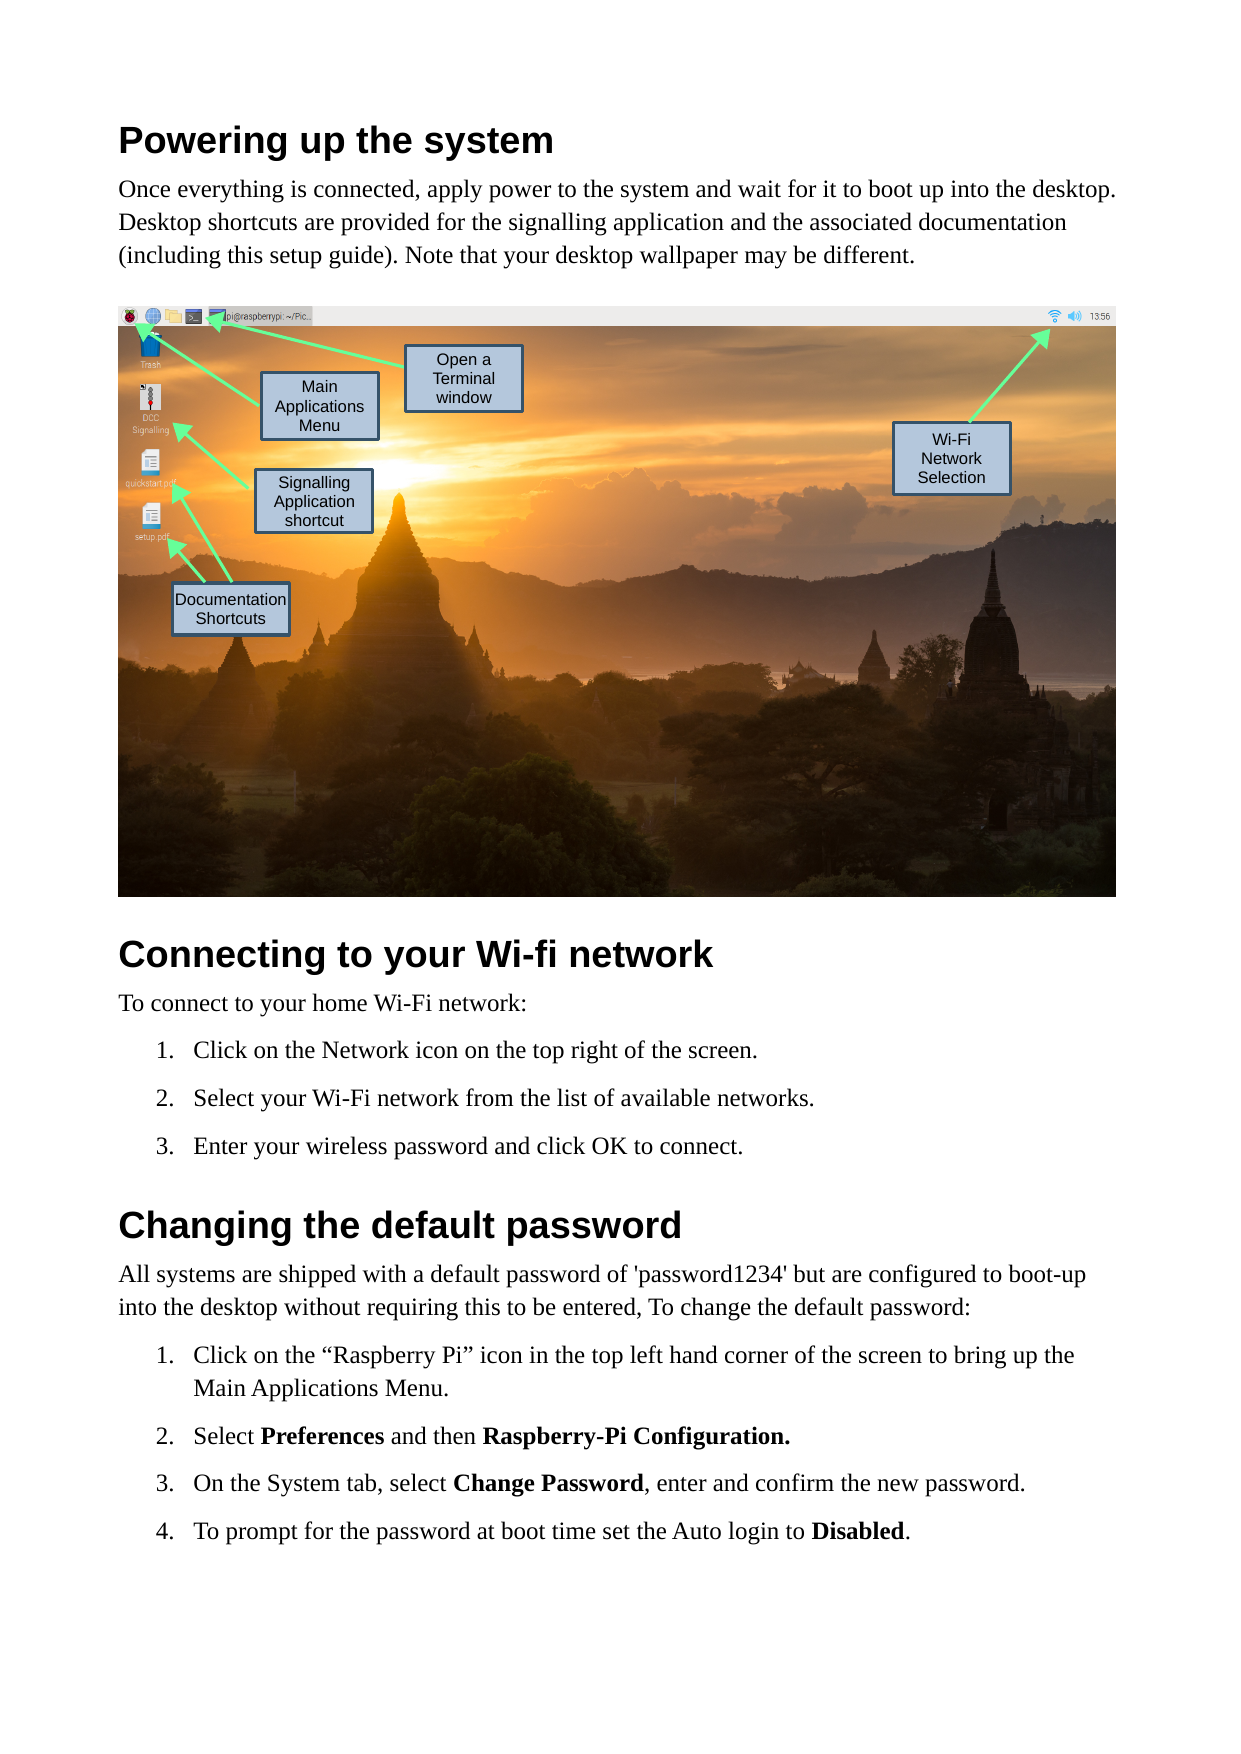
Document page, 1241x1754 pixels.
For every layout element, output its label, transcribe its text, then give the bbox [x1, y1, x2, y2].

subtitle Powering up the system [118, 118, 1122, 162]
list On the System tab, select Change Password, enter and confirm the new password. [156, 1468, 1122, 1497]
subtitle Connecting to your Wi-fi network [118, 932, 1122, 975]
text All systems are shipped with a default password of 'password1234' but are configured to boot-up into the desktop without requiring this to be entered, To change the default password: [118, 1259, 1122, 1321]
text To connect to your home Wi-Fi network: [118, 988, 1122, 1017]
text Once everything is connected, apply power to the system and wait for it to boot up into the desktop. Desktop shortcuts are provided for the signalling application and the associated documentation (including this setup guide). Note that your desktop wallpaper may be different. [118, 174, 1122, 269]
list Select Preferences and then Raspberry-Pi Configuration. [156, 1421, 1122, 1449]
list To prompt for the password at boot time set the Auto login to Disabled. [156, 1516, 1122, 1545]
list Click on the “Raspberry Pi” icon in the top left hand corner of the screen to bring up the Main Applications Menu. [156, 1340, 1122, 1402]
list Click on the Network icon on the top right of the screen. [156, 1036, 1122, 1064]
list Enter your wireless password and click OK to connect. [156, 1131, 1122, 1159]
picture [118, 306, 1116, 897]
subtitle Changing the default password [118, 1203, 1122, 1247]
list Select your Wi-Fi network from the list of available networks. [156, 1083, 1122, 1112]
